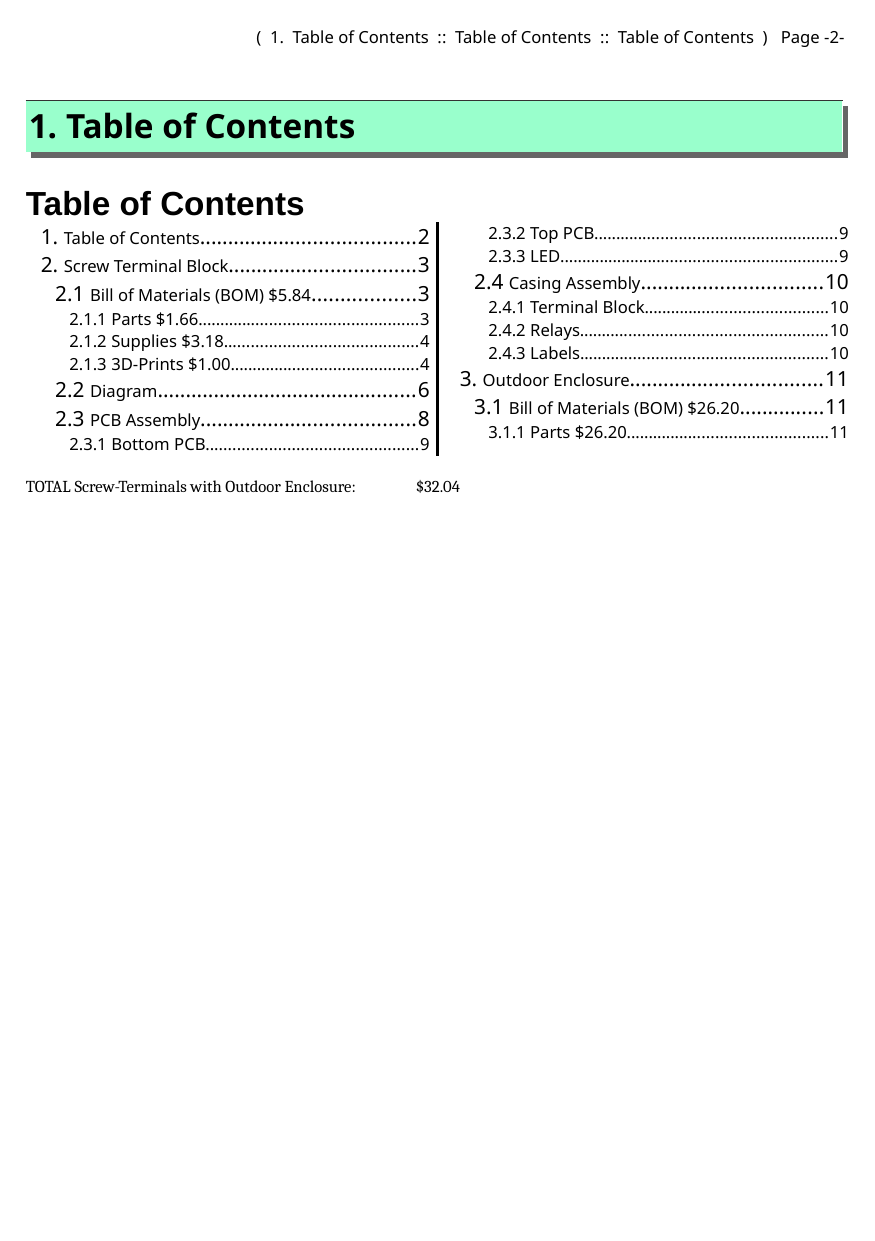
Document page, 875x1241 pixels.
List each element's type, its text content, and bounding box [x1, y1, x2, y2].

text 2.4.3 Labels 10 [488, 341, 848, 364]
text 2.2 Diagram 6 [55, 375, 429, 404]
text 2.3 PCB Assembly 8 [55, 404, 429, 432]
text 1. Table of Contents 2 [41, 222, 429, 250]
text 2.3.1 Bottom PCB 9 [69, 432, 429, 455]
text 2.1.3 3D-Prints $1.00 4 [69, 353, 429, 375]
text 2. Screw Terminal Block 3 [41, 250, 429, 279]
text 3. Outdoor Enclosure 11 [459, 364, 848, 392]
text TOTAL Screw-Terminals with Outdoor Enclosure: $32.04 [26, 478, 848, 497]
text 3.1 Bill of Materials (BOM) $26.20 11 [474, 392, 848, 421]
text 2.1.1 Parts $1.66 3 [69, 307, 429, 330]
text 2.4.2 Relays 10 [488, 318, 848, 341]
text 2.3.3 LED 9 [488, 245, 848, 267]
text 2.3.2 Top PCB 9 [488, 222, 848, 245]
text 2.1.2 Supplies $3.18 4 [69, 330, 429, 353]
text 2.1 Bill of Materials (BOM) $5.84 3 [55, 279, 429, 307]
text 2.4.1 Terminal Block 10 [488, 296, 848, 318]
text 2.4 Casing Assembly 10 [474, 267, 848, 296]
subtitle Table of Contents [26, 101, 842, 152]
subtitle Table of Contents [26, 183, 848, 222]
text 3.1.1 Parts $26.20 11 [488, 421, 848, 443]
